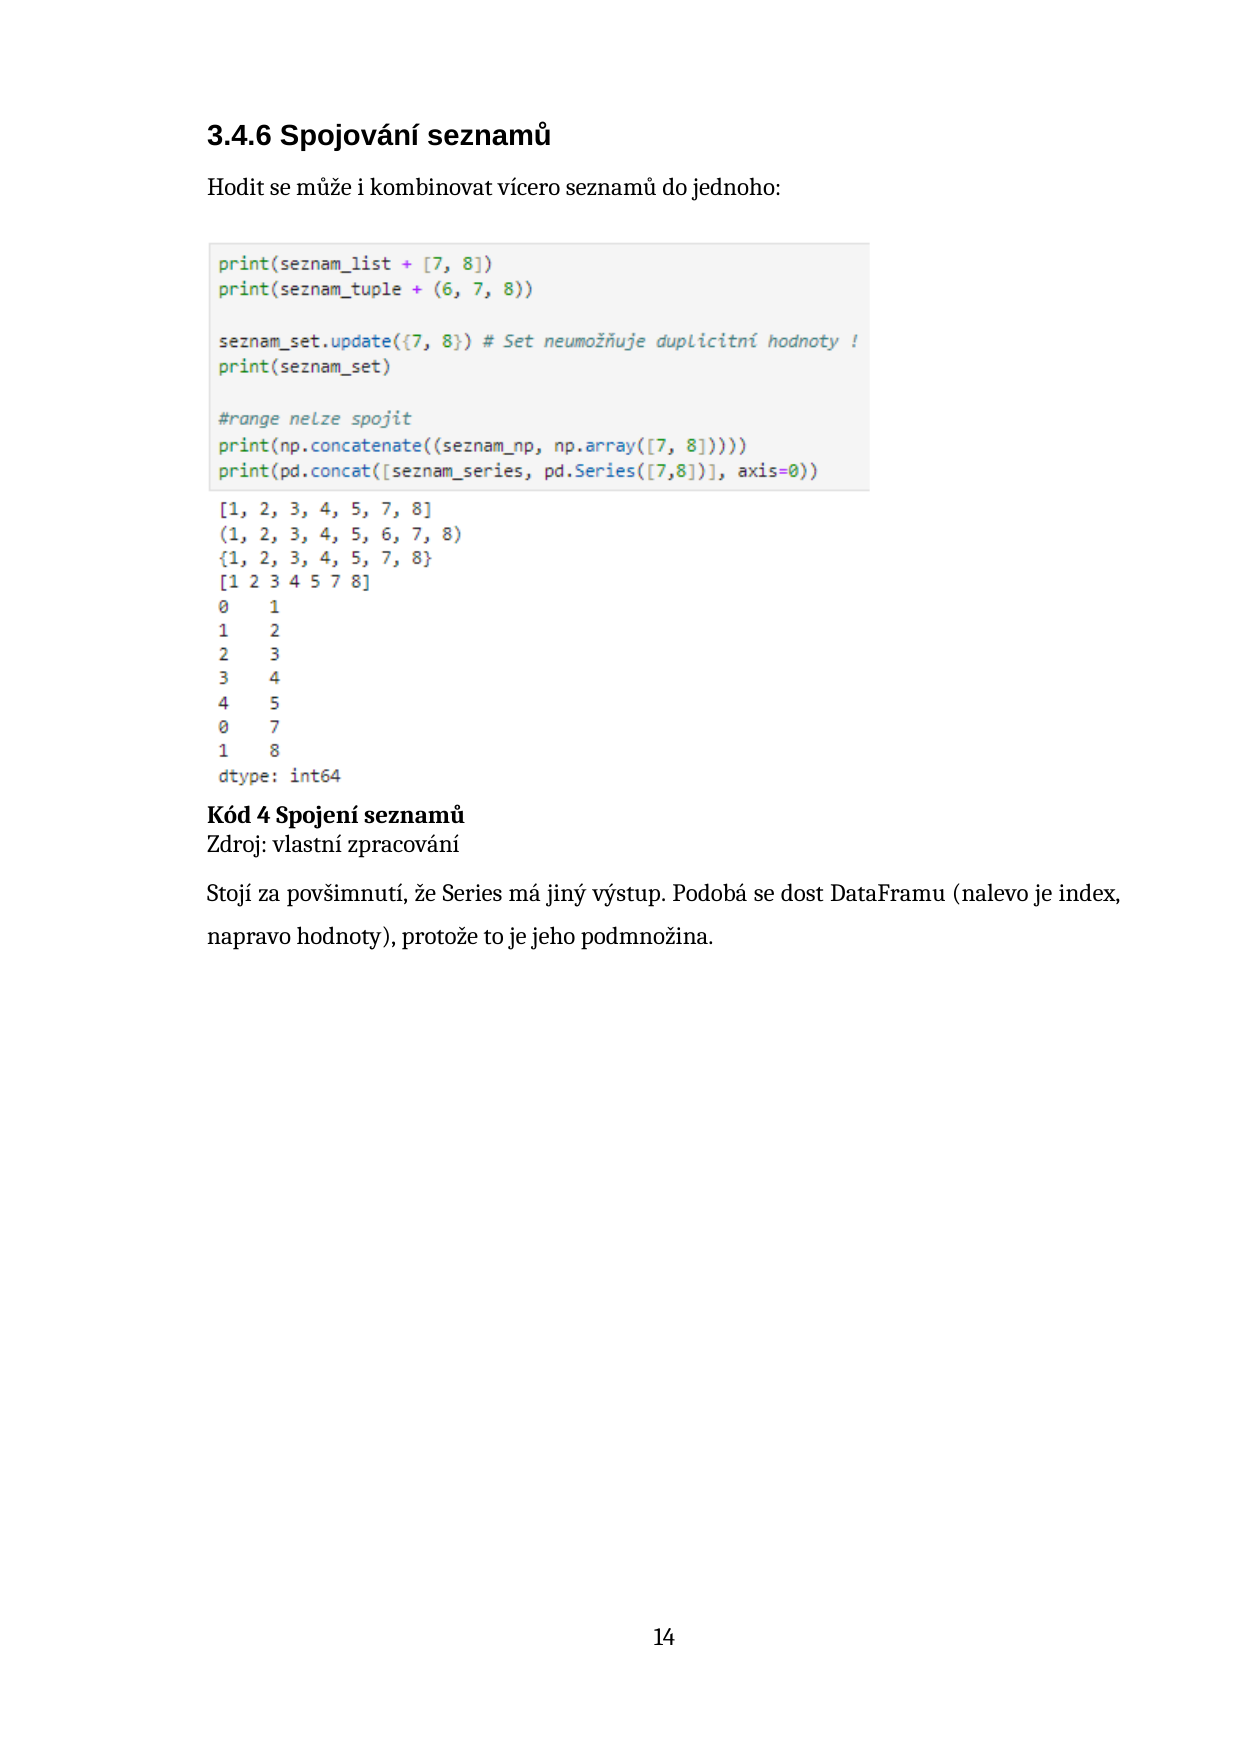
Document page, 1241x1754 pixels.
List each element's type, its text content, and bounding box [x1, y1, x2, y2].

title Kód 4 Spojení seznamů [207, 801, 1122, 829]
text Zdroj: vlastní zpracování [207, 829, 1122, 858]
text Stojí za povšimnutí, že Series má jiný výstup. Podobá se dost DataFramu (nalevo je index, napravo hodnoty), protože to je jeho podmnožina. [207, 879, 1122, 951]
text Hodit se může i kombinovat vícero seznamů do jednoho: [207, 172, 1122, 201]
picture [206, 240, 870, 795]
text 3.4.6 Spojování seznamů [207, 118, 1122, 152]
